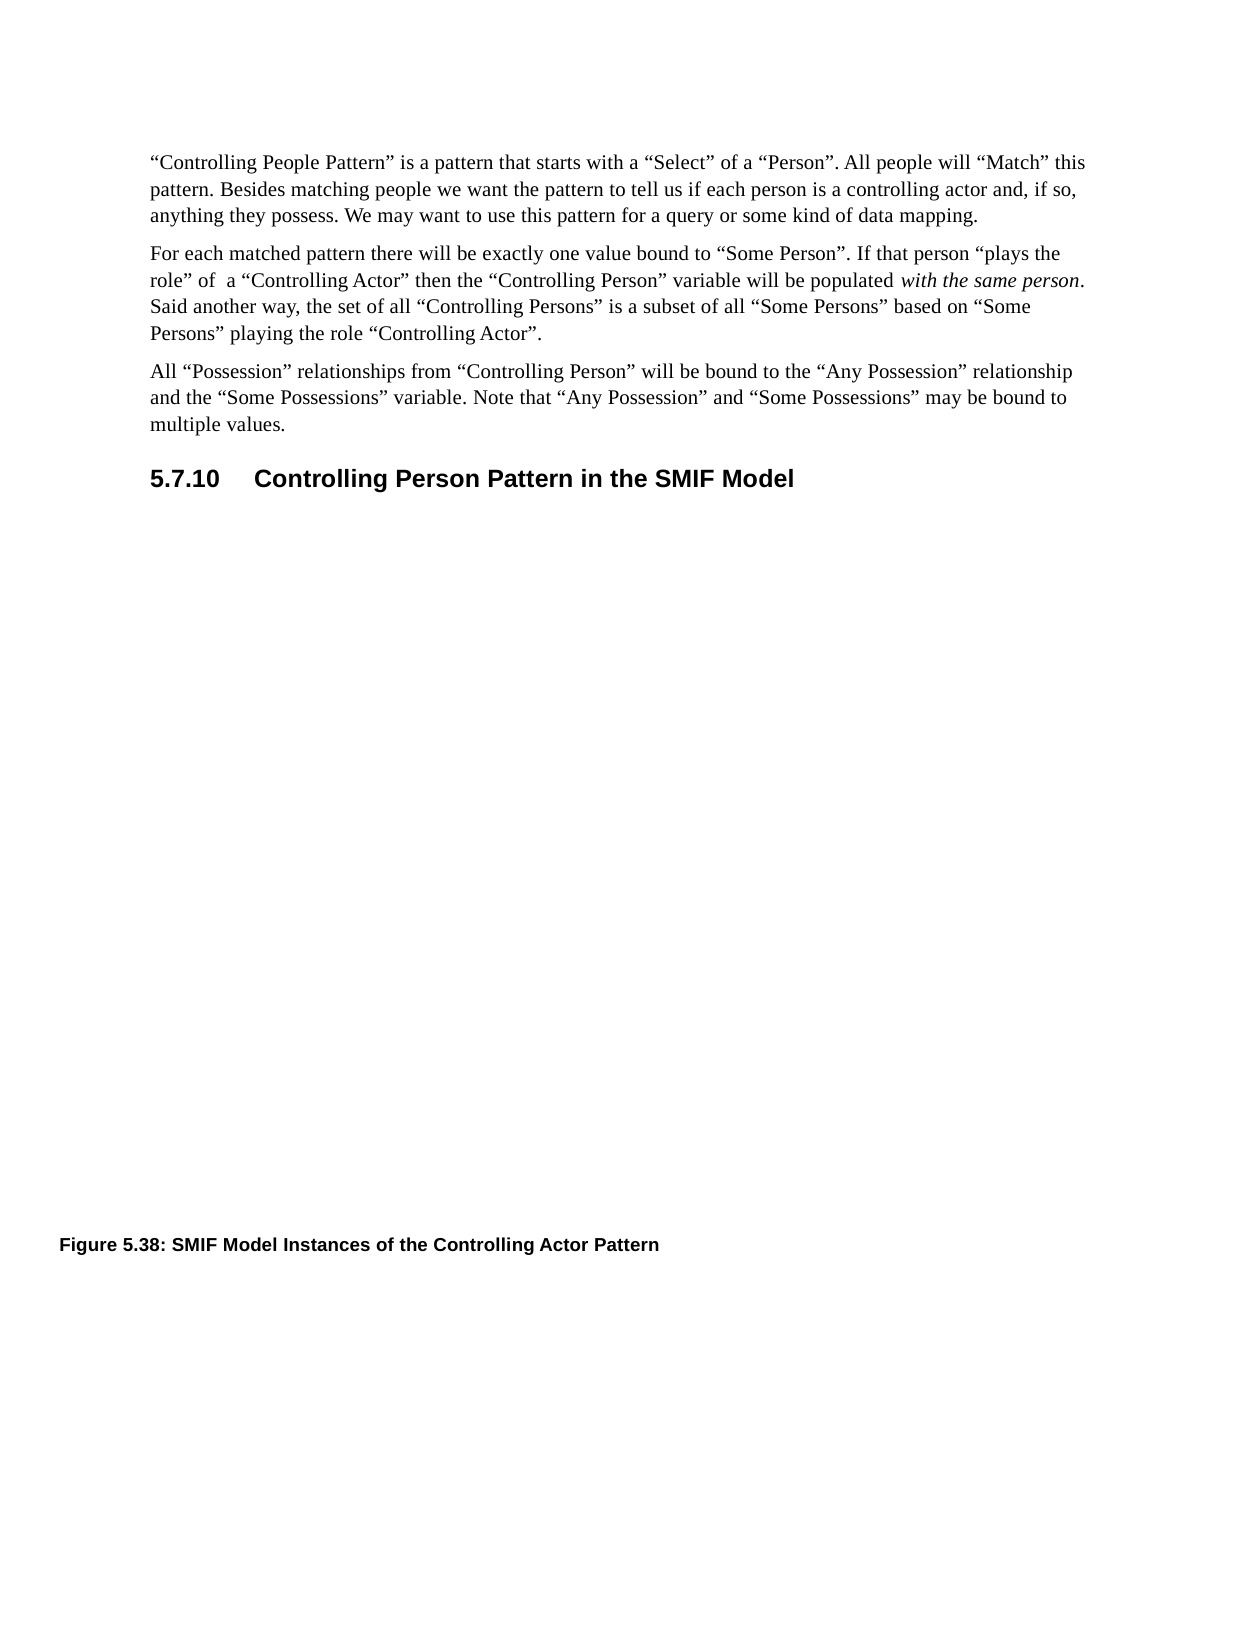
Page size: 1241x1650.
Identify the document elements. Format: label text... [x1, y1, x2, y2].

subtitle Controlling Person Pattern in the SMIF Model [150, 463, 1090, 493]
text All “Possession” relationships from “Controlling Person” will be bound to the “Any Possession” relationship and the “Some Possessions” variable. Note that “Any Possession” and “Some Possessions” may be bound to multiple values. [150, 359, 1090, 436]
text “Controlling People Pattern” is a pattern that starts with a “Select” of a “Person”. All people will “Match” this pattern. Besides matching people we want the pattern to tell us if each person is a controlling actor and, if so, anything they possess. We may want to use this pattern for a query or some kind of data mapping. [150, 150, 1090, 227]
text Figure 5.38: SMIF Model Instances of the Controlling Actor Pattern [59, 525, 1181, 1255]
text For each matched pattern there will be exactly one value bound to “Some Person”. If that person “plays the role” of a “Controlling Actor” then the “Controlling Person” variable will be populated with the same person. Said another way, the set of all “Controlling Persons” is a subset of all “Some Persons” based on “Some Persons” playing the role “Controlling Actor”. [150, 241, 1090, 344]
